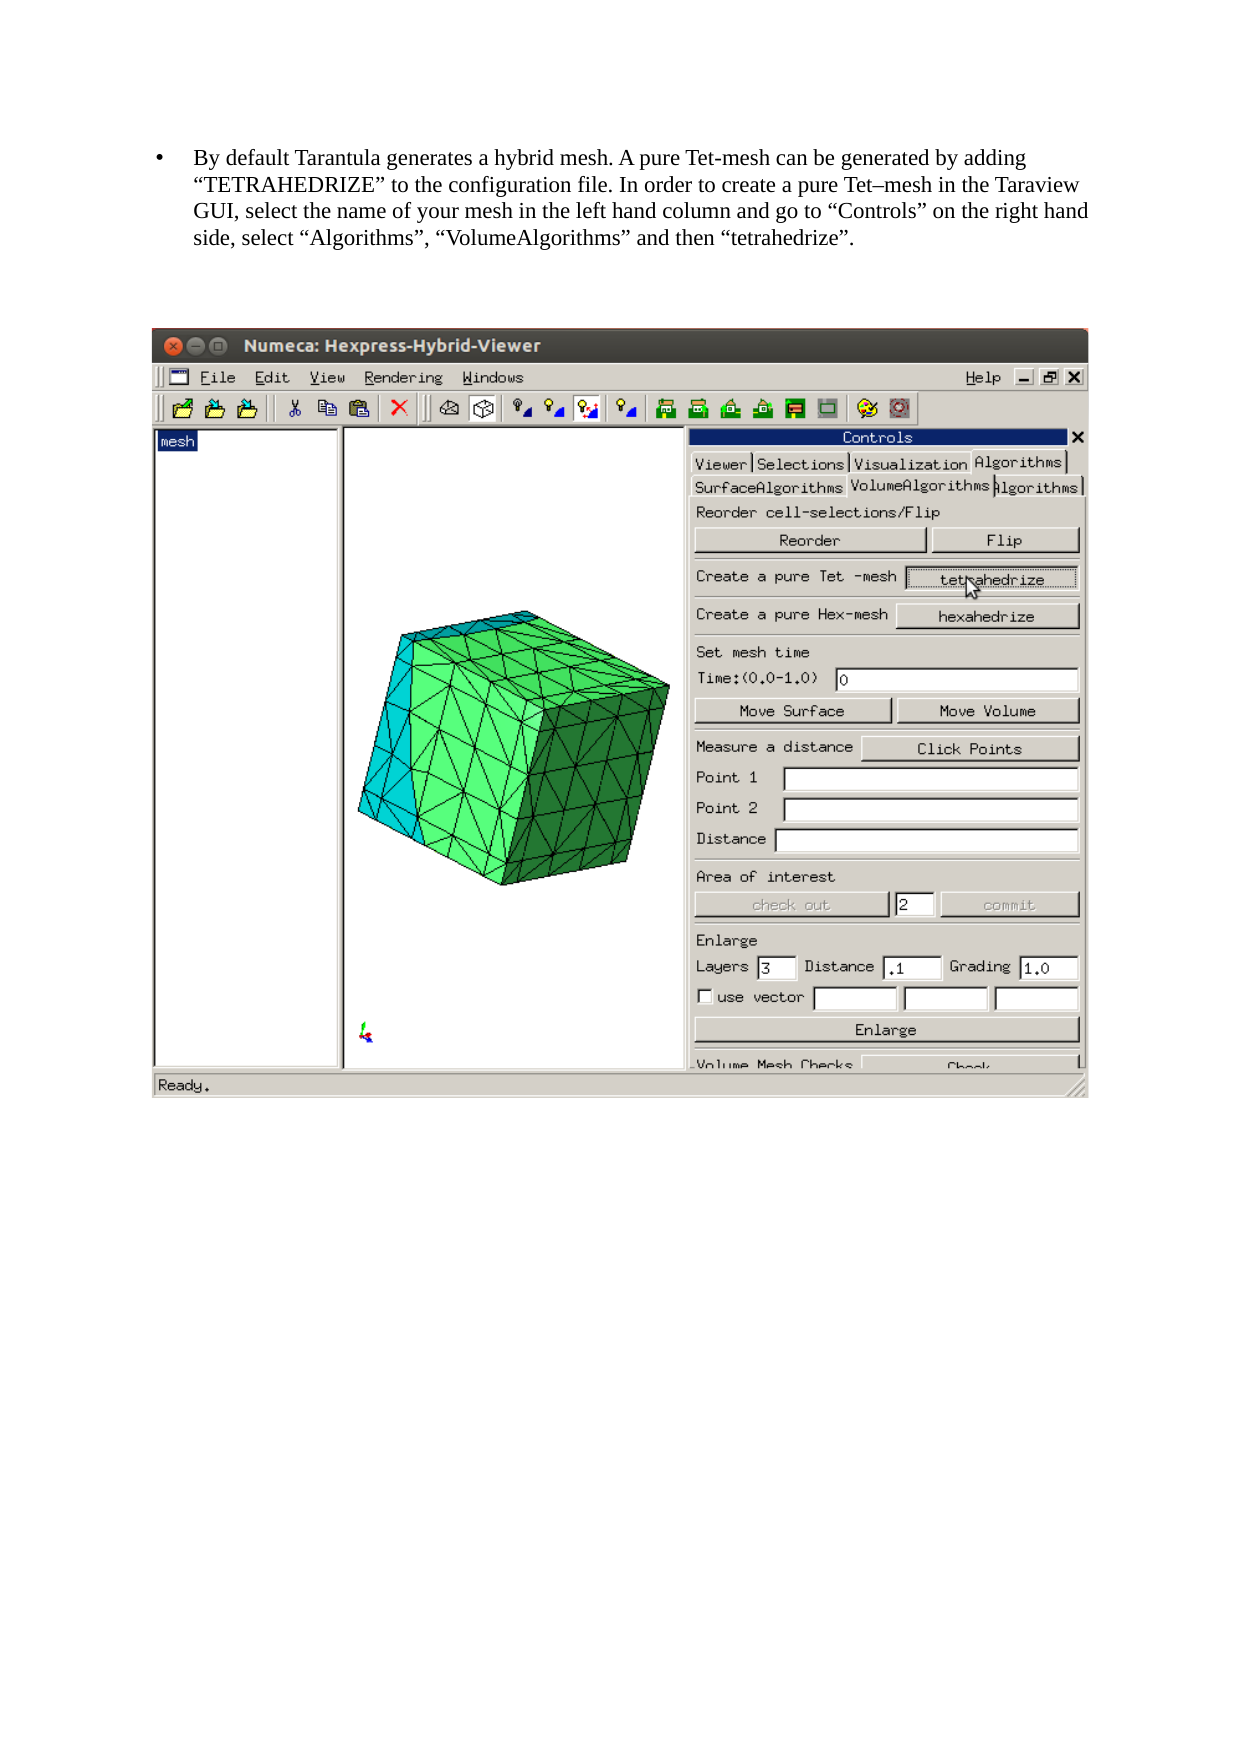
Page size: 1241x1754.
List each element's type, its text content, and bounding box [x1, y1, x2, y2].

picture [151, 328, 393, 1098]
list By default Tarantula generates a hybrid mesh. A pure Tet-mesh can be generated by adding “TETRAHEDRIZE” to the configuration file. In order to create a pure Tet–mesh in the Taraview GUI, select the name of your mesh in the left hand column and go to “Controls” on the right hand side, select “Algorithms”, “VolumeAlgorithms” and then “tetrahedrize”. [156, 144, 1122, 250]
